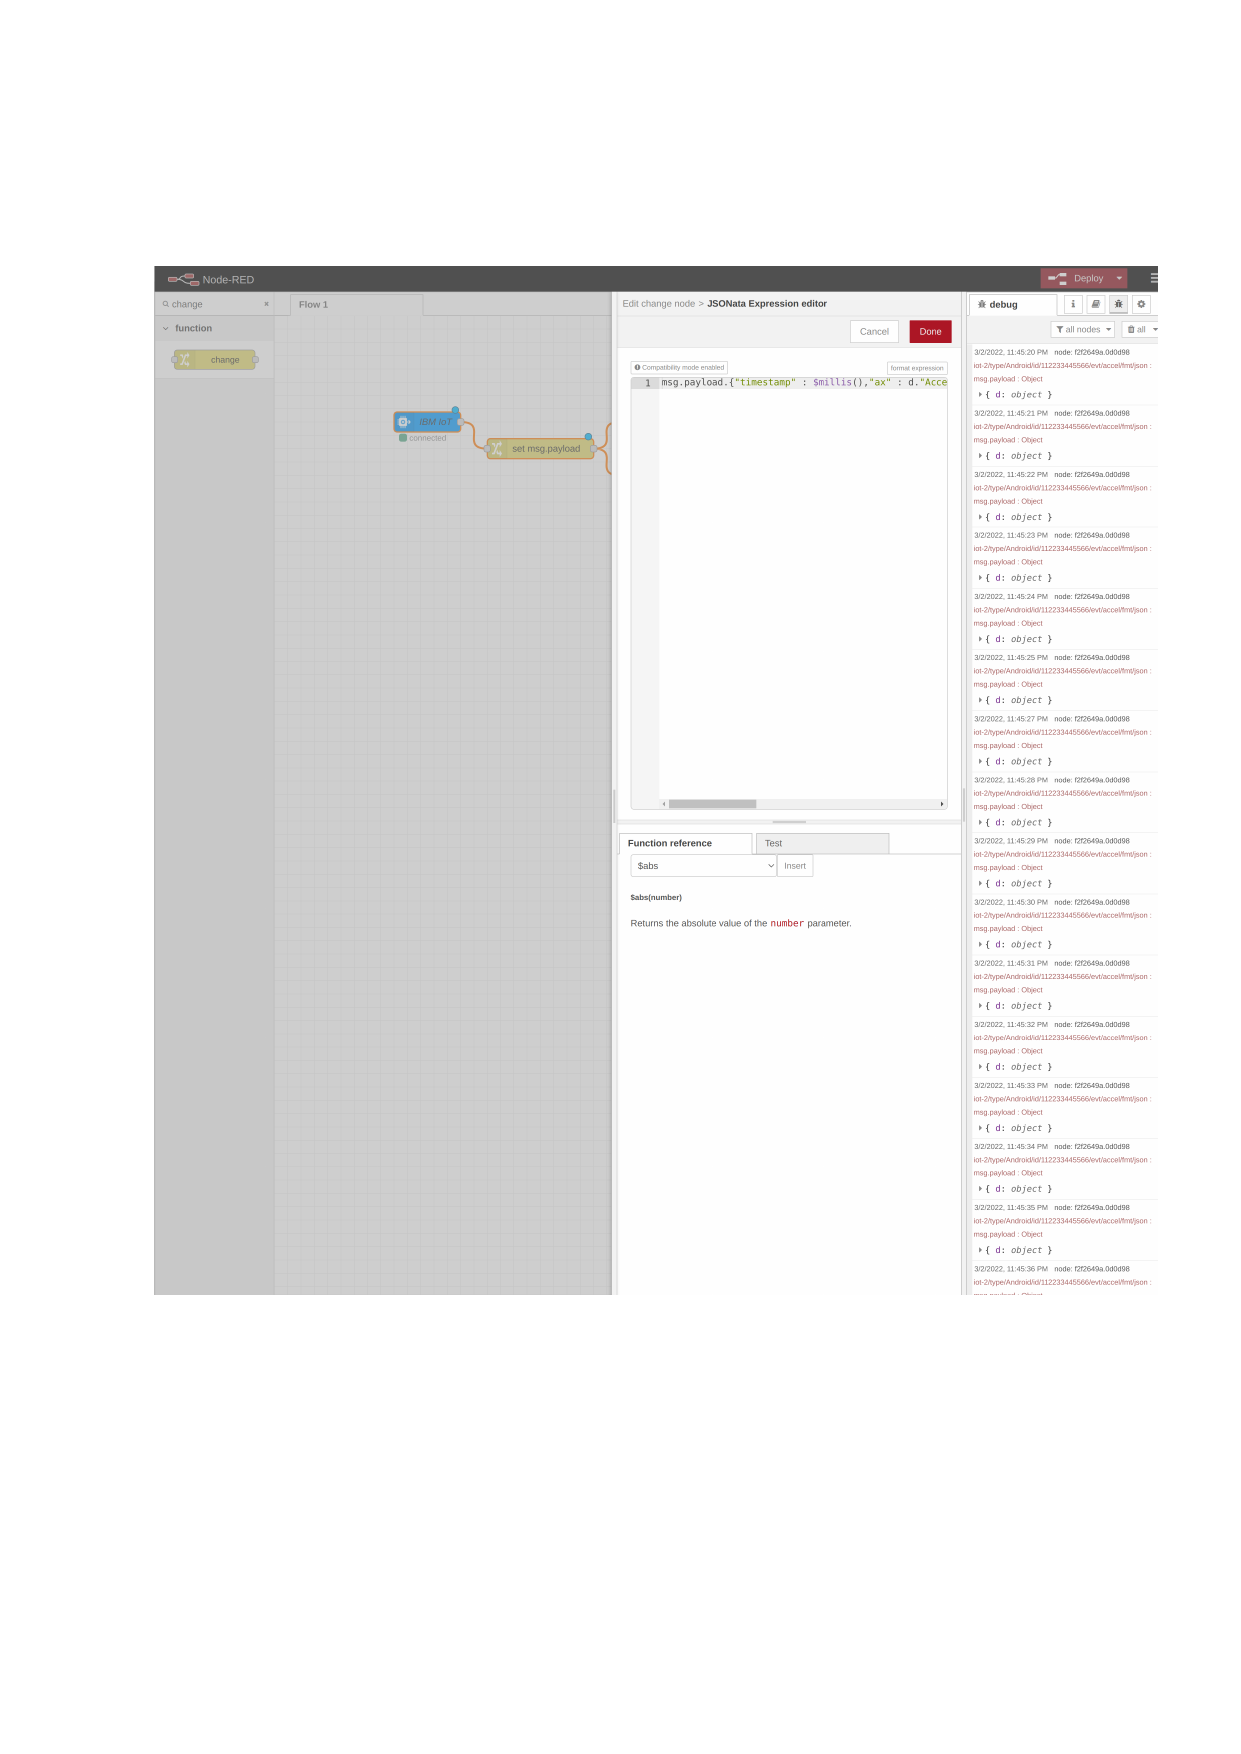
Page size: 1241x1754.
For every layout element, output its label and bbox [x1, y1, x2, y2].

picture [154, 266, 1158, 1295]
